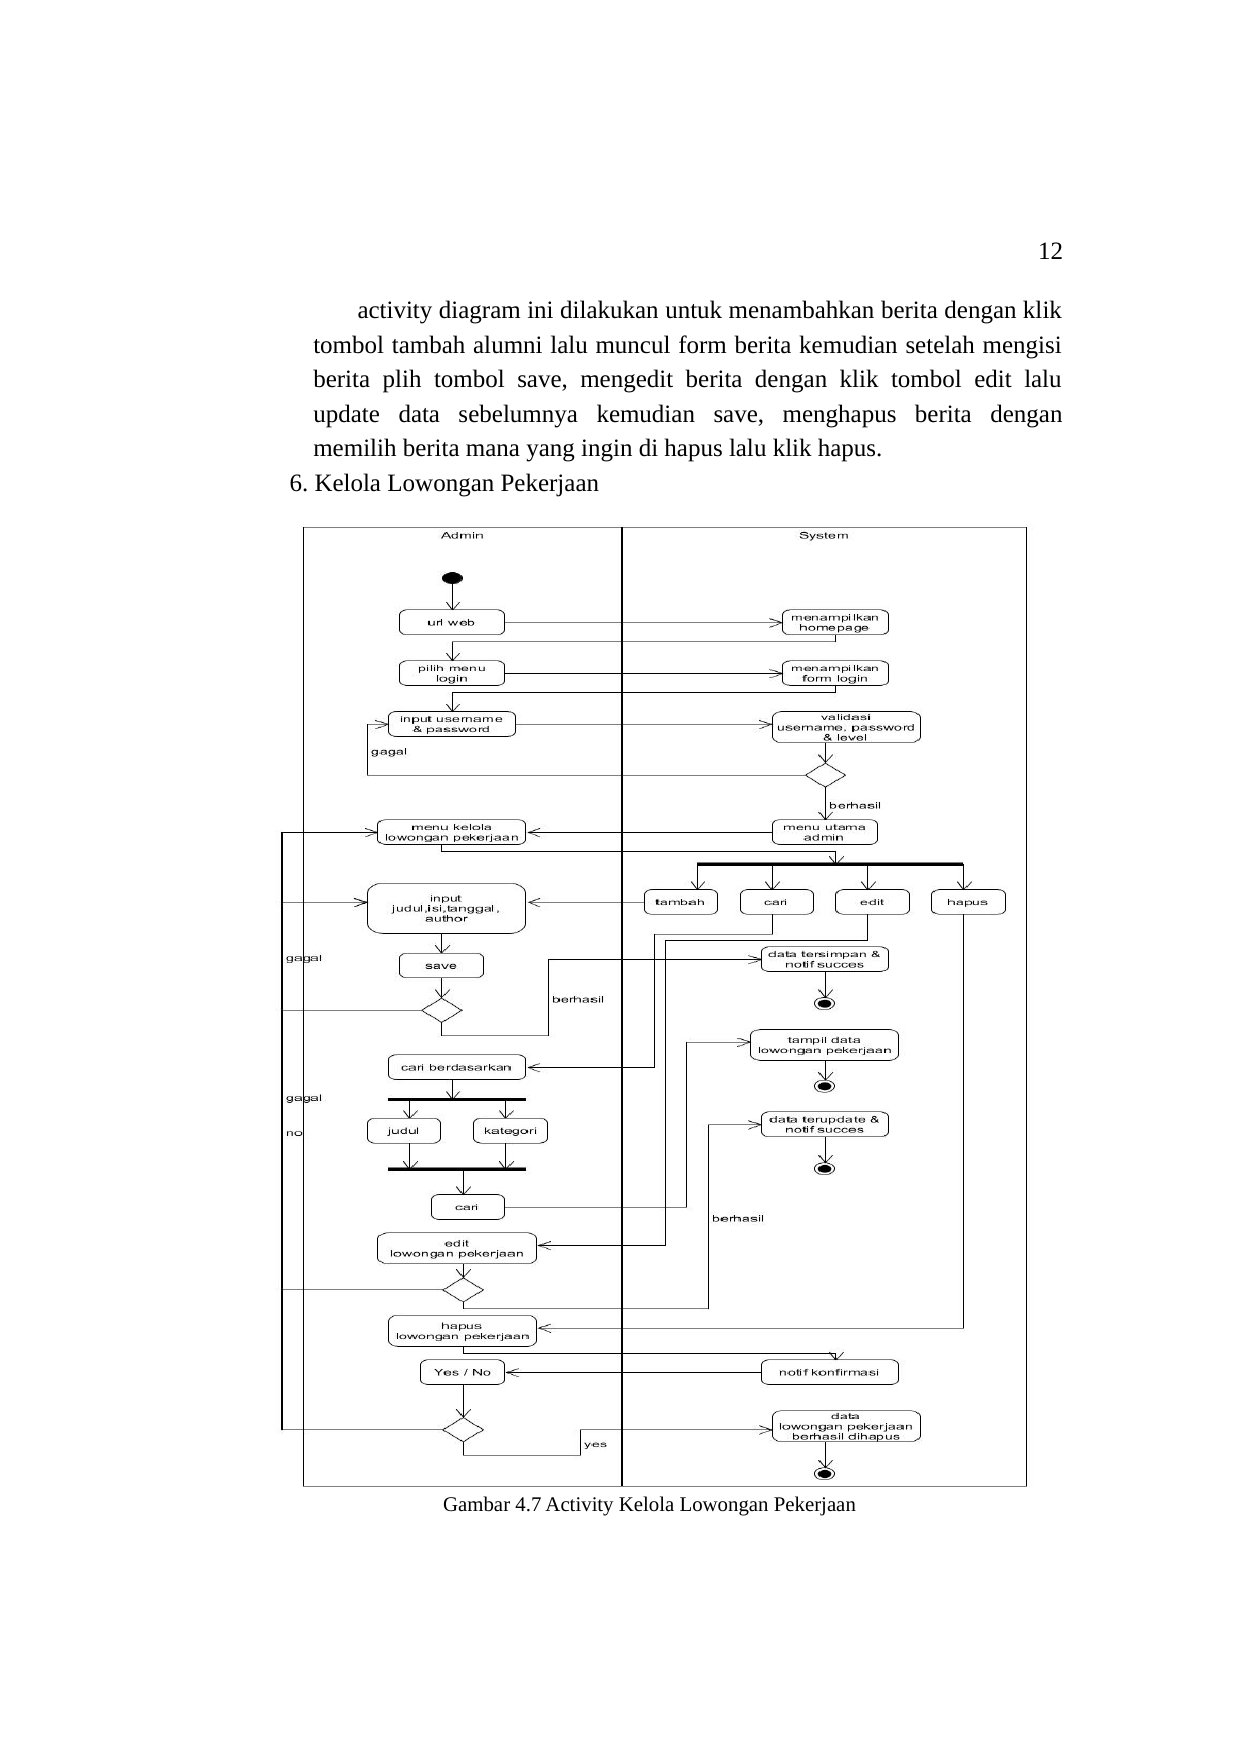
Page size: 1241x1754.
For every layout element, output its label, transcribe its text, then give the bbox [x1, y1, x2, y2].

text 6. Kelola Lowongan Pekerjaan [289, 468, 1063, 496]
text Gambar 4.7 Activity Kelola Lowongan Pekerjaan [251, 1487, 1048, 1516]
picture [251, 514, 1048, 1487]
text activity diagram ini dilakukan untuk menambahkan berita dengan klik tombol tambah alumni lalu muncul form berita kemudian setelah mengisi berita plih tombol save, mengedit berita dengan klik tombol edit lalu update data sebelumnya kemudian save, menghapus berita dengan memilih berita mana yang ingin di hapus lalu klik hapus. [313, 295, 1063, 462]
